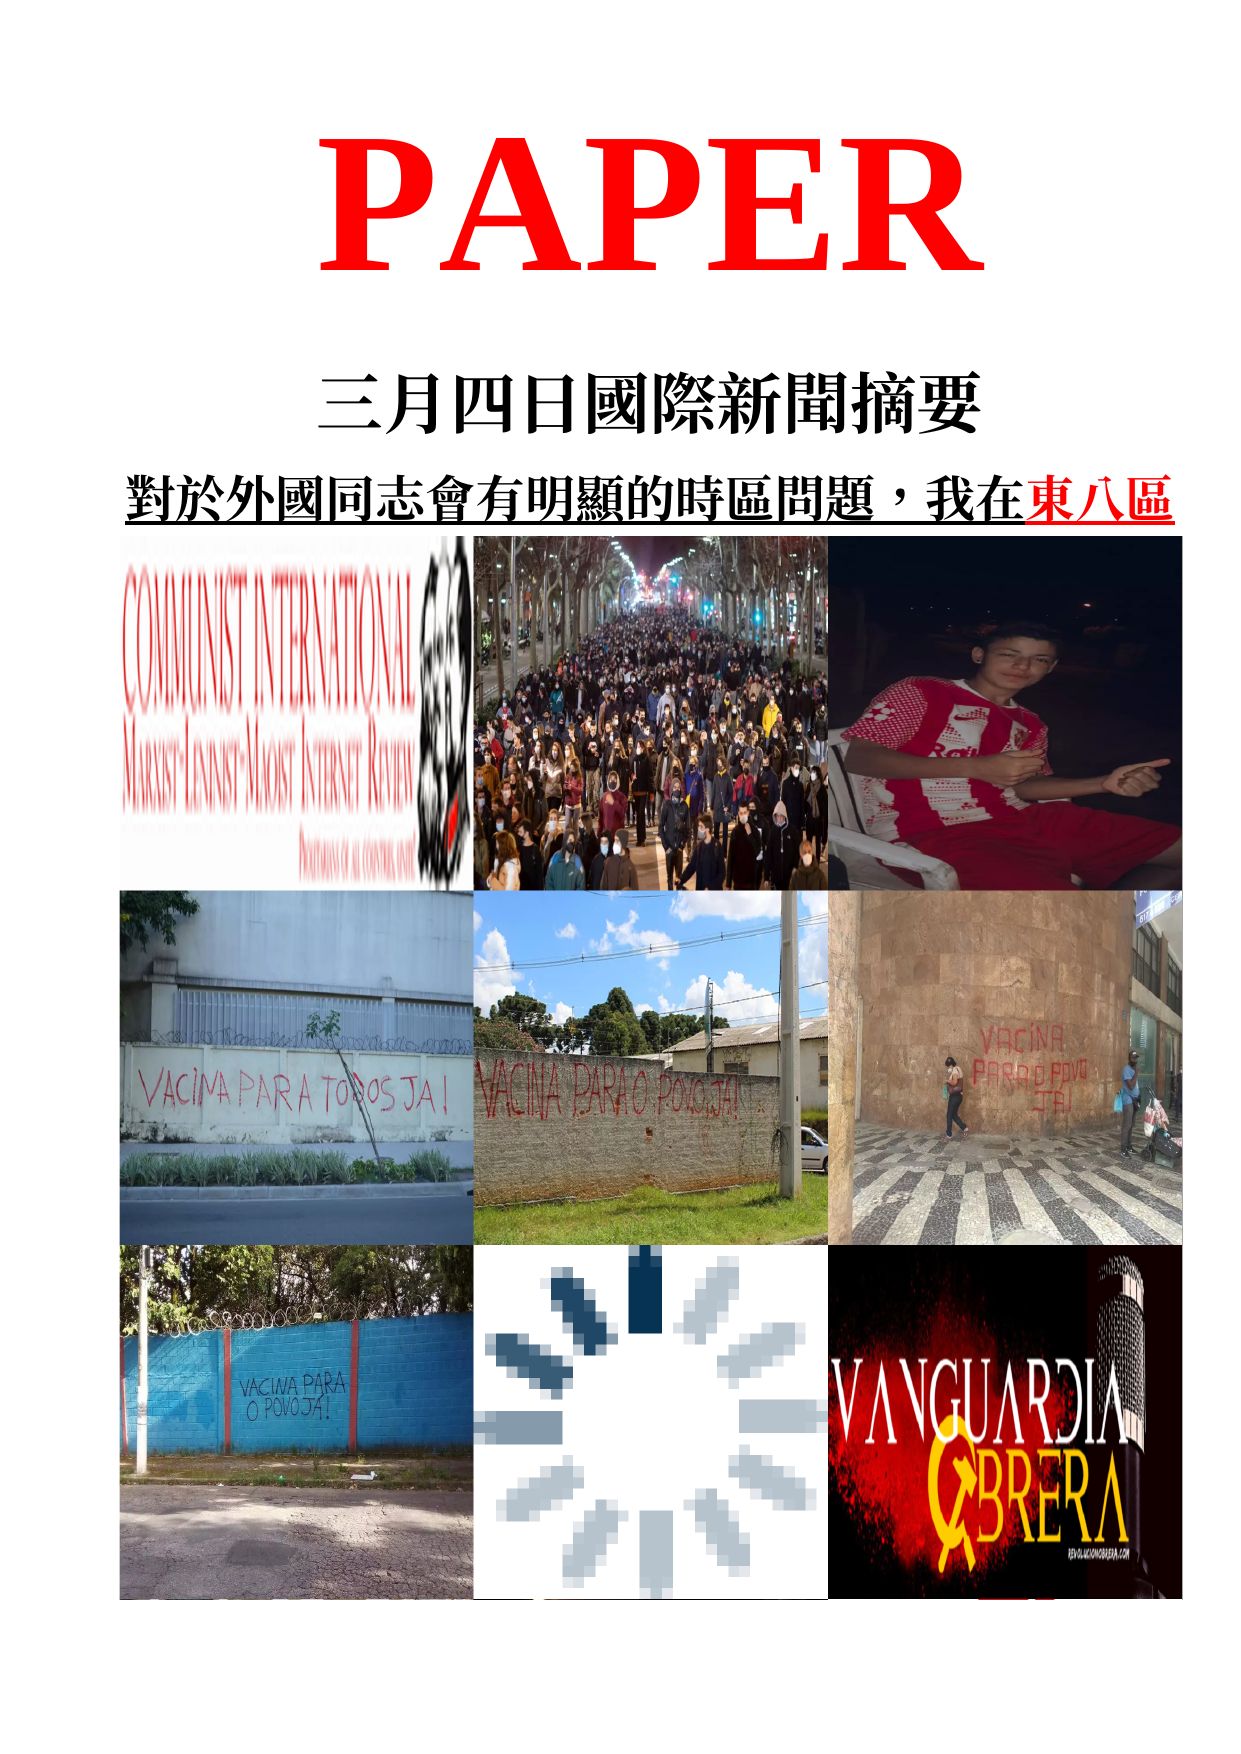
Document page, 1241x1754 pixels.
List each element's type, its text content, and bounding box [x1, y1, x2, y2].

subtitle PAPER [118, 84, 1181, 314]
text 對於外國同志會有明顯的時區問題，我在東八區 [118, 460, 1181, 532]
subtitle 三月四日國際新聞摘要 [118, 352, 1181, 447]
picture [119, 536, 1183, 1600]
